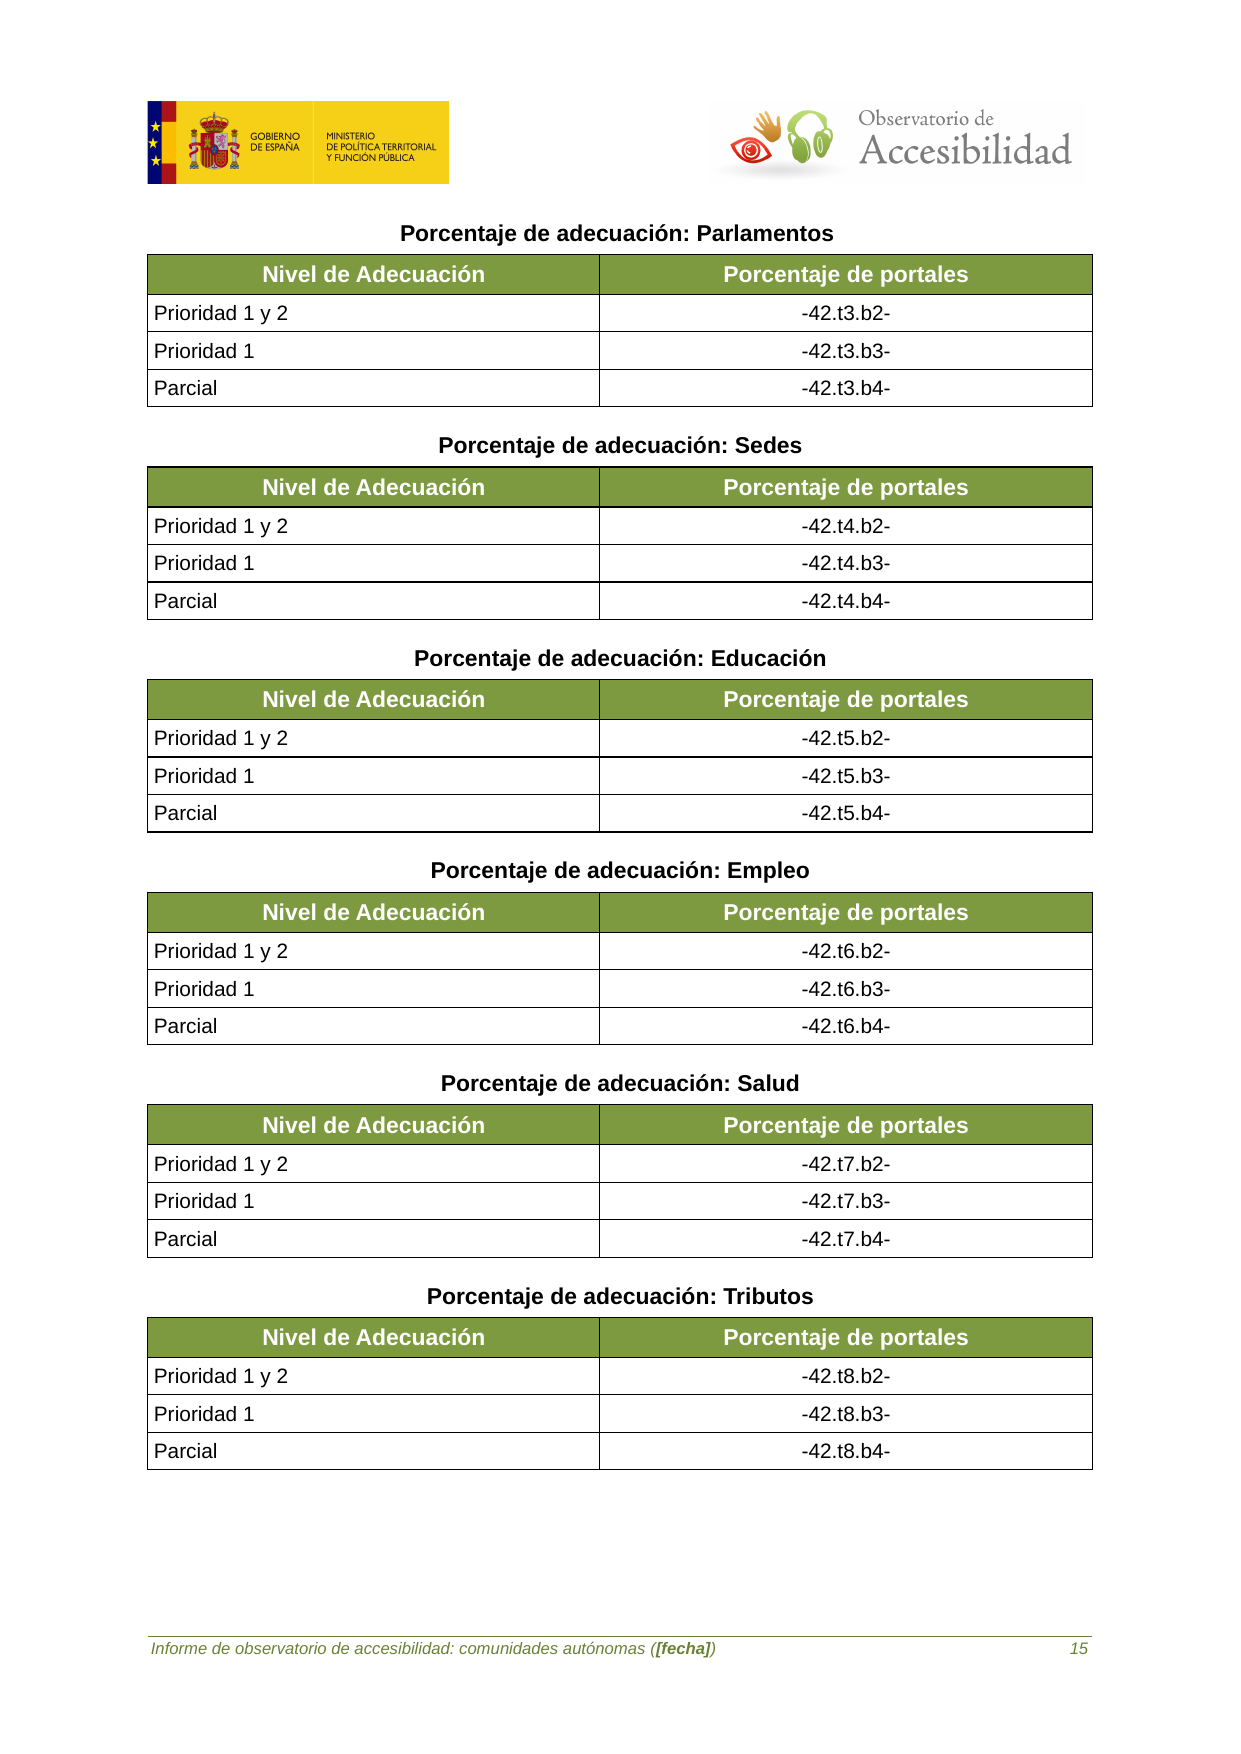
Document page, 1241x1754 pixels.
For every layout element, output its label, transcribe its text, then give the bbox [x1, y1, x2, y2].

table_header Porcentaje de portales [600, 468, 1092, 506]
table_cell Prioridad 1 y 2 [148, 933, 599, 969]
table_cell -42.t4.b3- [600, 545, 1092, 581]
table_cell Prioridad 1 y 2 [148, 295, 599, 331]
table_header Nivel de Adecuación [148, 1318, 599, 1357]
text Porcentaje de adecuación: Salud [148, 1070, 1092, 1096]
table_cell -42.t6.b3- [600, 970, 1092, 1007]
table_header Nivel de Adecuación [148, 1105, 599, 1144]
table_header Porcentaje de portales [600, 893, 1092, 932]
picture [710, 101, 1086, 184]
table_cell -42.t3.b2- [600, 295, 1092, 331]
table_cell -42.t6.b4- [600, 1008, 1092, 1044]
text Porcentaje de adecuación: Empleo [148, 857, 1092, 884]
table_header Porcentaje de portales [600, 680, 1092, 719]
table_cell Parcial [148, 1008, 599, 1044]
text Porcentaje de adecuación: Educación [148, 645, 1092, 671]
table_header Nivel de Adecuación [148, 680, 599, 719]
table_cell Parcial [148, 795, 599, 831]
table_cell Prioridad 1 y 2 [148, 508, 599, 544]
table_cell Prioridad 1 y 2 [148, 1145, 599, 1182]
table_cell Prioridad 1 [148, 332, 599, 369]
text Porcentaje de adecuación: Sedes [148, 432, 1092, 459]
table_cell Prioridad 1 y 2 [148, 720, 599, 756]
picture [147, 101, 450, 184]
table_header Nivel de Adecuación [148, 255, 599, 294]
table_cell -42.t7.b3- [600, 1183, 1092, 1219]
table_cell -42.t3.b3- [600, 332, 1092, 369]
table_cell Parcial [148, 1220, 599, 1257]
table_cell -42.t5.b4- [600, 795, 1092, 831]
text Porcentaje de adecuación: Parlamentos [148, 220, 1092, 246]
table_header Nivel de Adecuación [148, 468, 599, 506]
table_cell Parcial [148, 1433, 599, 1469]
table_header Nivel de Adecuación [148, 893, 599, 932]
table_header Porcentaje de portales [600, 1318, 1092, 1357]
table_cell Parcial [148, 583, 599, 619]
table_header Porcentaje de portales [600, 255, 1092, 294]
table_cell Prioridad 1 [148, 545, 599, 581]
table_cell Parcial [148, 370, 599, 406]
table_cell -42.t7.b4- [600, 1220, 1092, 1257]
table_header Porcentaje de portales [600, 1105, 1092, 1144]
table_cell Prioridad 1 [148, 758, 599, 794]
table_cell -42.t3.b4- [600, 370, 1092, 406]
table_cell -42.t8.b2- [600, 1358, 1092, 1394]
text Porcentaje de adecuación: Tributos [148, 1283, 1092, 1309]
table_cell Prioridad 1 y 2 [148, 1358, 599, 1394]
table_cell Prioridad 1 [148, 1395, 599, 1432]
table_cell -42.t4.b4- [600, 583, 1092, 619]
table_cell -42.t7.b2- [600, 1145, 1092, 1182]
table_cell Prioridad 1 [148, 970, 599, 1007]
table_cell -42.t5.b3- [600, 758, 1092, 794]
table_cell -42.t4.b2- [600, 508, 1092, 544]
table_cell -42.t8.b3- [600, 1395, 1092, 1432]
table_cell -42.t8.b4- [600, 1433, 1092, 1469]
table_cell Prioridad 1 [148, 1183, 599, 1219]
table_cell -42.t6.b2- [600, 933, 1092, 969]
table_cell -42.t5.b2- [600, 720, 1092, 756]
